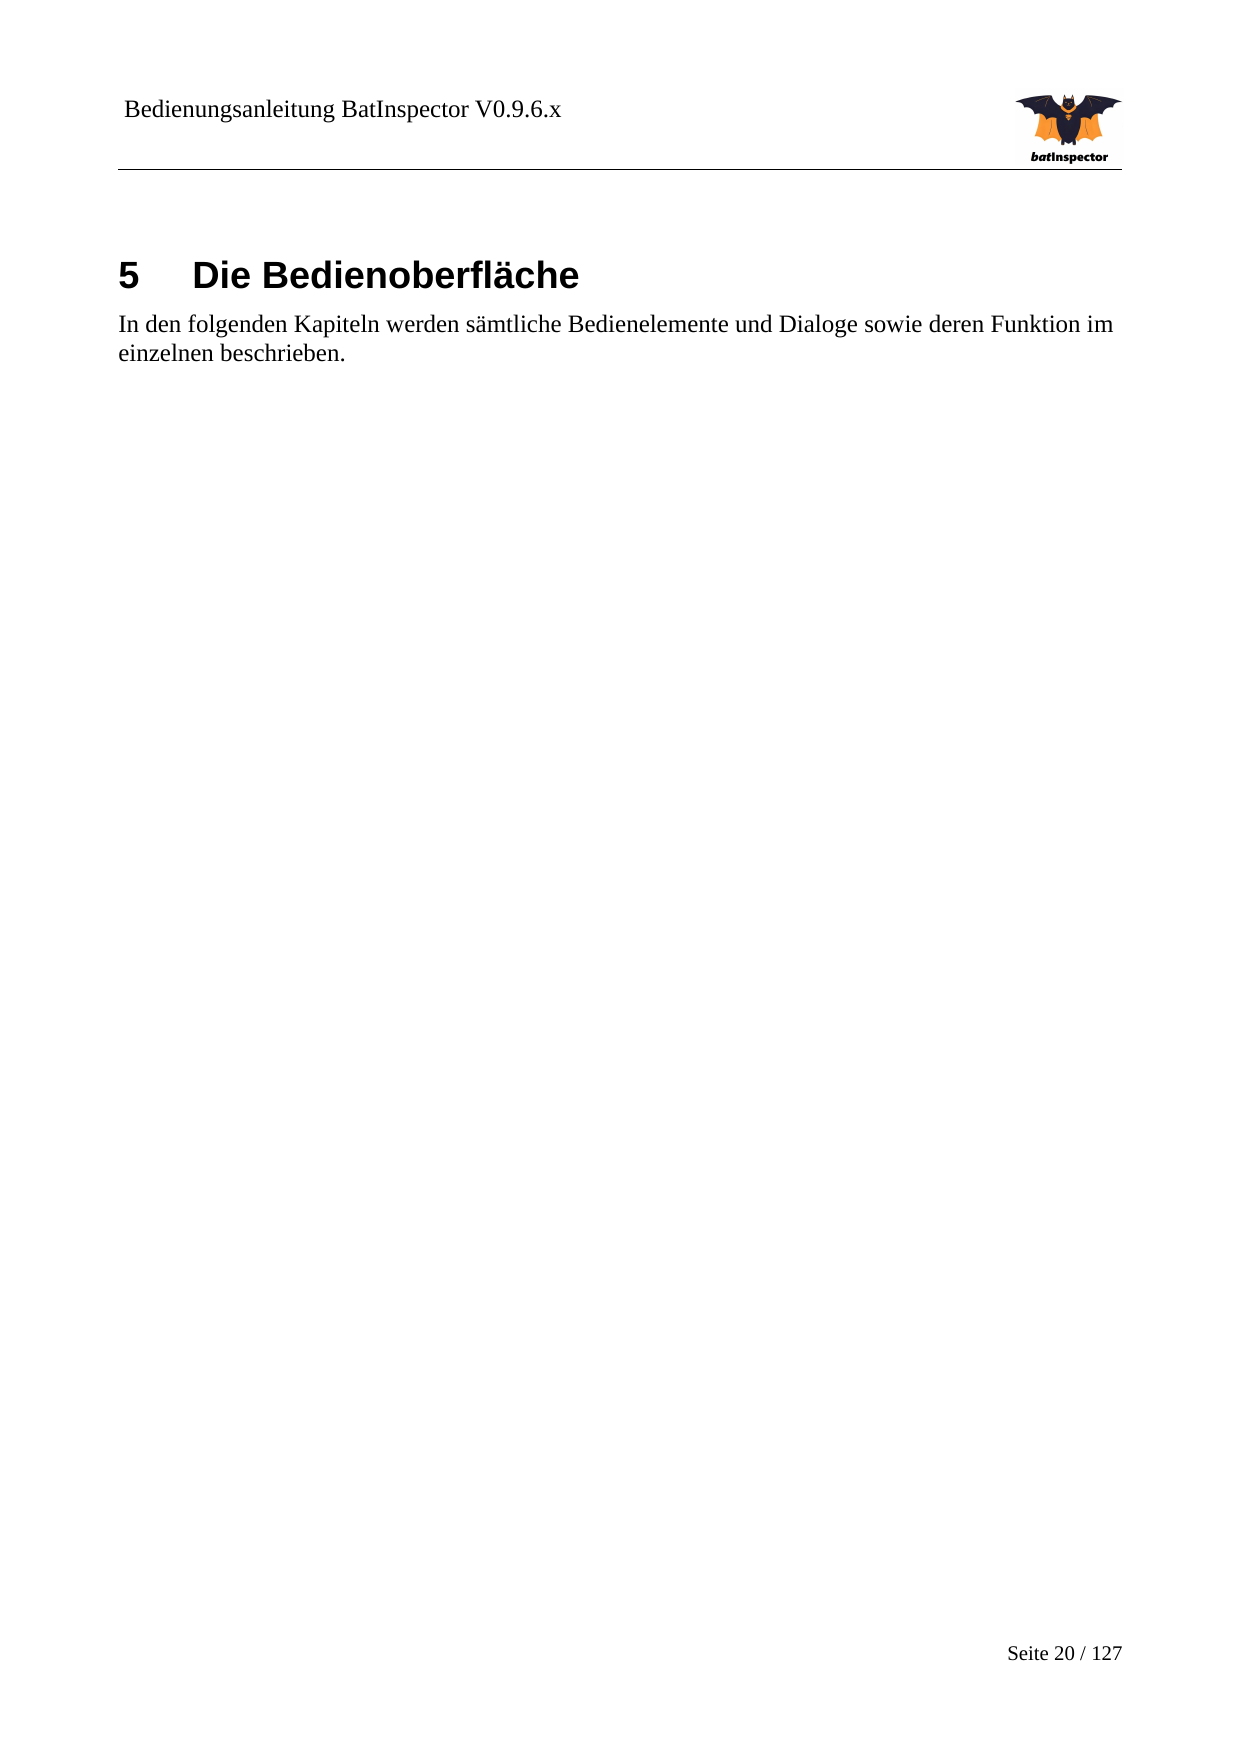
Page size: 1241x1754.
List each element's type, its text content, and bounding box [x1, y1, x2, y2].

picture [1015, 88, 1125, 165]
text In den folgenden Kapiteln werden sämtliche Bedienelemente und Dialoge sowie deren Funktion im einzelnen beschrieben. [118, 309, 1122, 367]
subtitle Die Bedienoberfläche [118, 253, 1122, 297]
